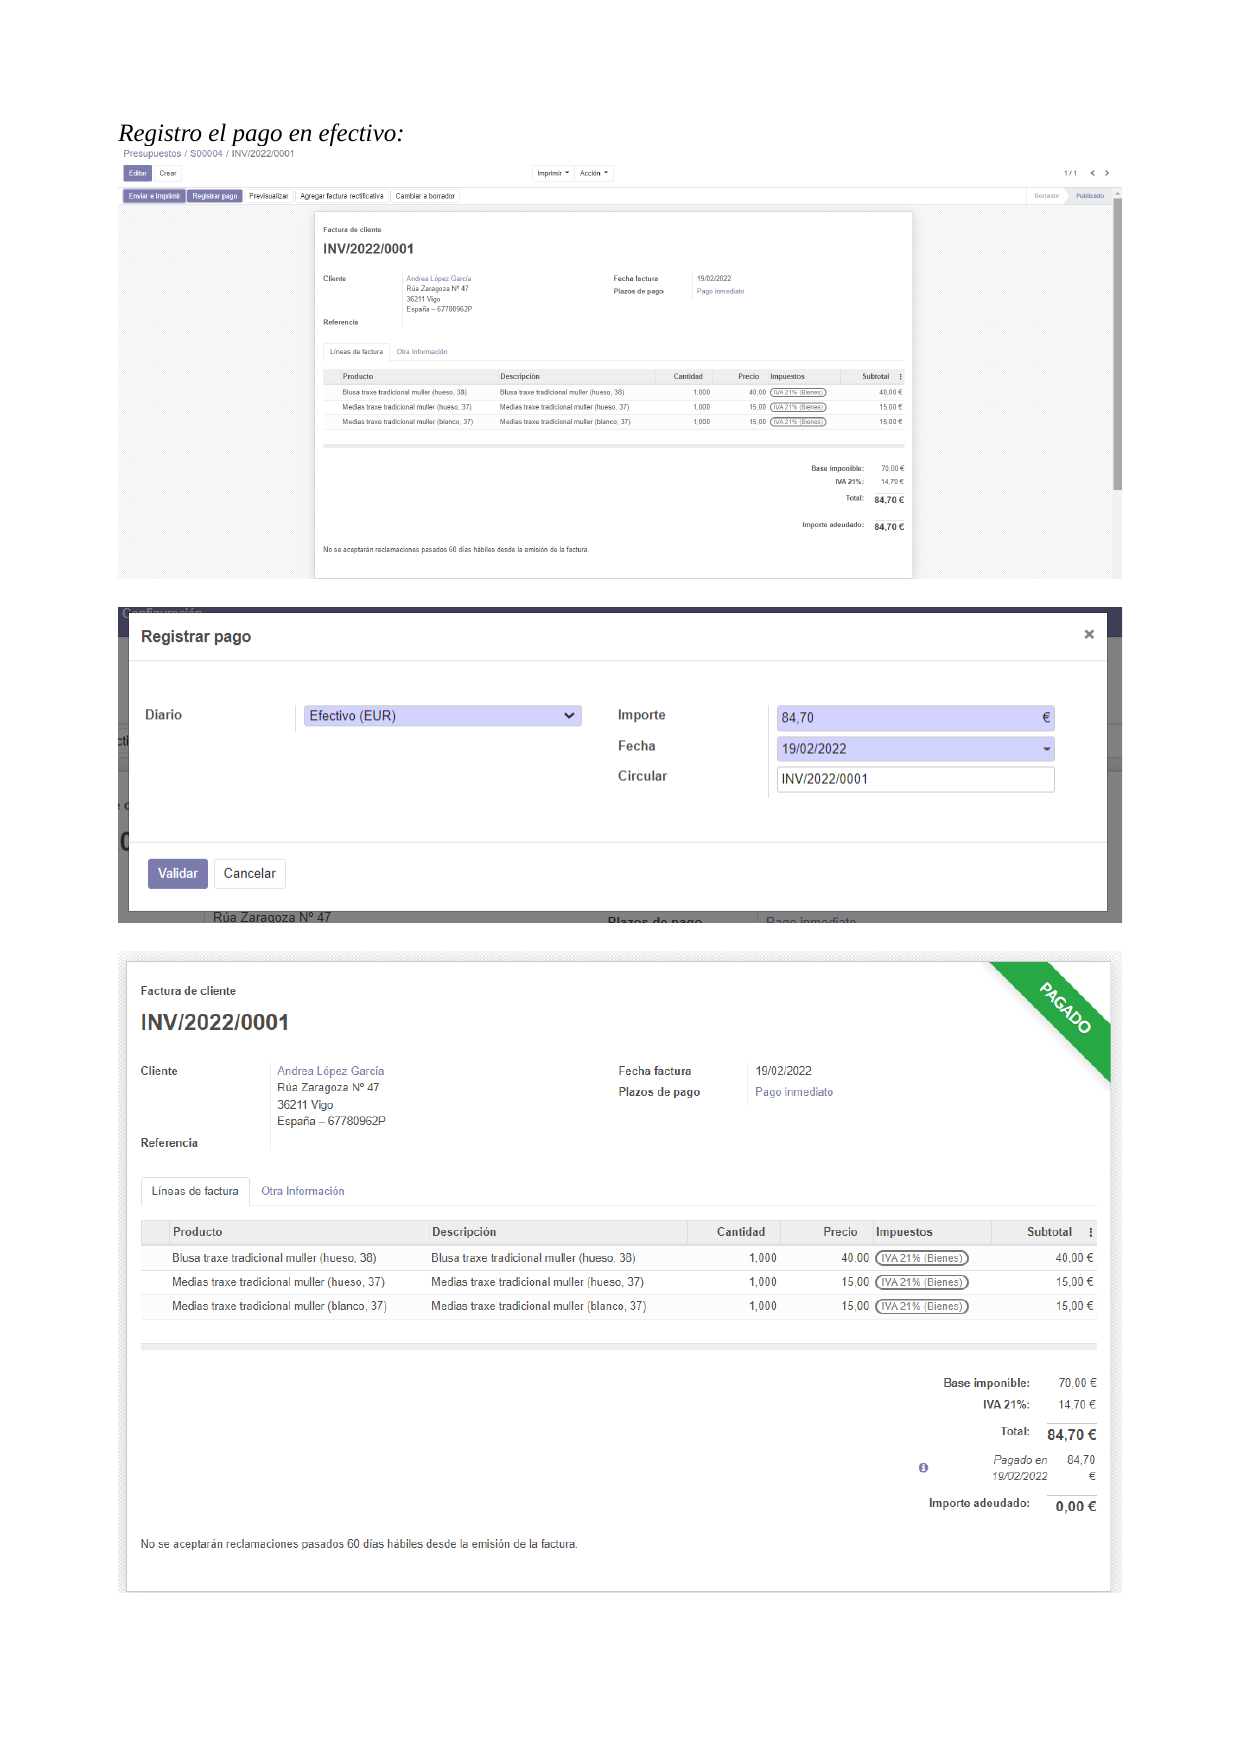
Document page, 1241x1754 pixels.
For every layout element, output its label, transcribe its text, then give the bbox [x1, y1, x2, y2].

picture [118, 146, 1123, 579]
picture [118, 607, 1123, 923]
text Registro el pago en efectivo: [118, 118, 1122, 146]
picture [118, 951, 1123, 1593]
